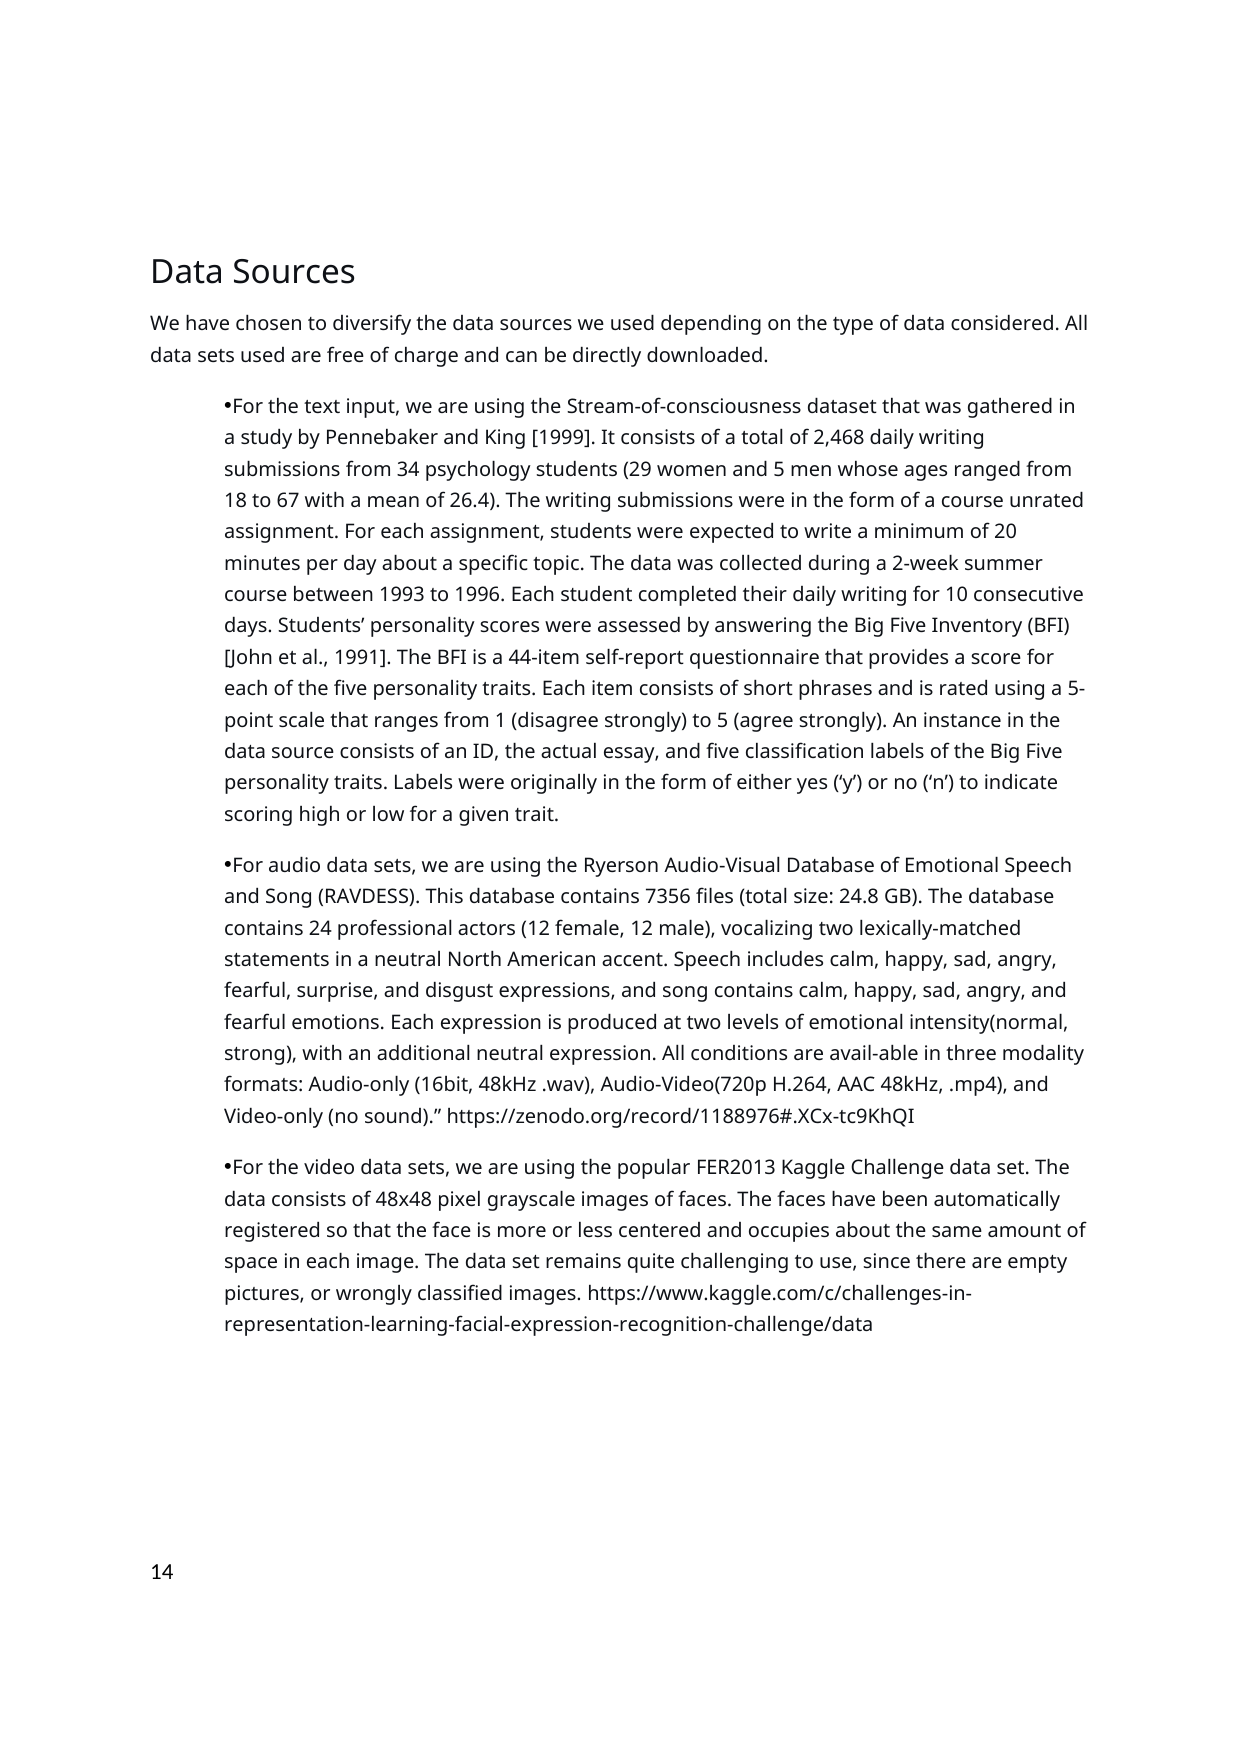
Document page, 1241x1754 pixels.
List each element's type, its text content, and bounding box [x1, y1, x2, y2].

text We have chosen to diversify the data sources we used depending on the type of data considered. All data sets used are free of charge and can be directly downloaded. [150, 309, 1090, 368]
list For audio data sets, we are using the Ryerson Audio-Visual Database of Emotional Speech and Song (RAVDESS). This database contains 7356 files (total size: 24.8 GB). The database contains 24 professional actors (12 female, 12 male), vocalizing two lexically-matched statements in a neutral North American accent. Speech includes calm, happy, sad, angry, fearful, surprise, and disgust expressions, and song contains calm, happy, sad, angry, and fearful emotions. Each expression is produced at two levels of emotional intensity(normal, strong), with an additional neutral expression. All conditions are avail-able in three modality formats: Audio-only (16bit, 48kHz .wav), Audio-Video(720p H.264, AAC 48kHz, .mp4), and Video-only (no sound).” https://zenodo.org/record/1188976#.XCx-tc9KhQI [150, 851, 1090, 1129]
list For the text input, we are using the Stream-of-consciousness dataset that was gathered in a study by Pennebaker and King [1999]. It consists of a total of 2,468 daily writing submissions from 34 psychology students (29 women and 5 men whose ages ranged from 18 to 67 with a mean of 26.4). The writing submissions were in the form of a course unrated assignment. For each assignment, students were expected to write a minimum of 20 minutes per day about a specific topic. The data was collected during a 2-week summer course between 1993 to 1996. Each student completed their daily writing for 10 consecutive days. Students’ personality scores were assessed by answering the Big Five Inventory (BFI) [John et al., 1991]. The BFI is a 44-item self-report questionnaire that provides a score for each of the five personality traits. Each item consists of short phrases and is rated using a 5-point scale that ranges from 1 (disagree strongly) to 5 (agree strongly). An instance in the data source consists of an ID, the actual essay, and five classification labels of the Big Five personality traits. Labels were originally in the form of either yes (‘y’) or no (‘n’) to indicate scoring high or low for a given trait. [150, 392, 1090, 827]
subtitle Data Sources [150, 248, 1090, 293]
list For the video data sets, we are using the popular FER2013 Kaggle Challenge data set. The data consists of 48x48 pixel grayscale images of faces. The faces have been automatically registered so that the face is more or less centered and occupies about the same amount of space in each image. The data set remains quite challenging to use, since there are empty pictures, or wrongly classified images. https://www.kaggle.com/c/challenges-in-representation-learning-facial-expression-recognition-challenge/data [150, 1153, 1090, 1337]
